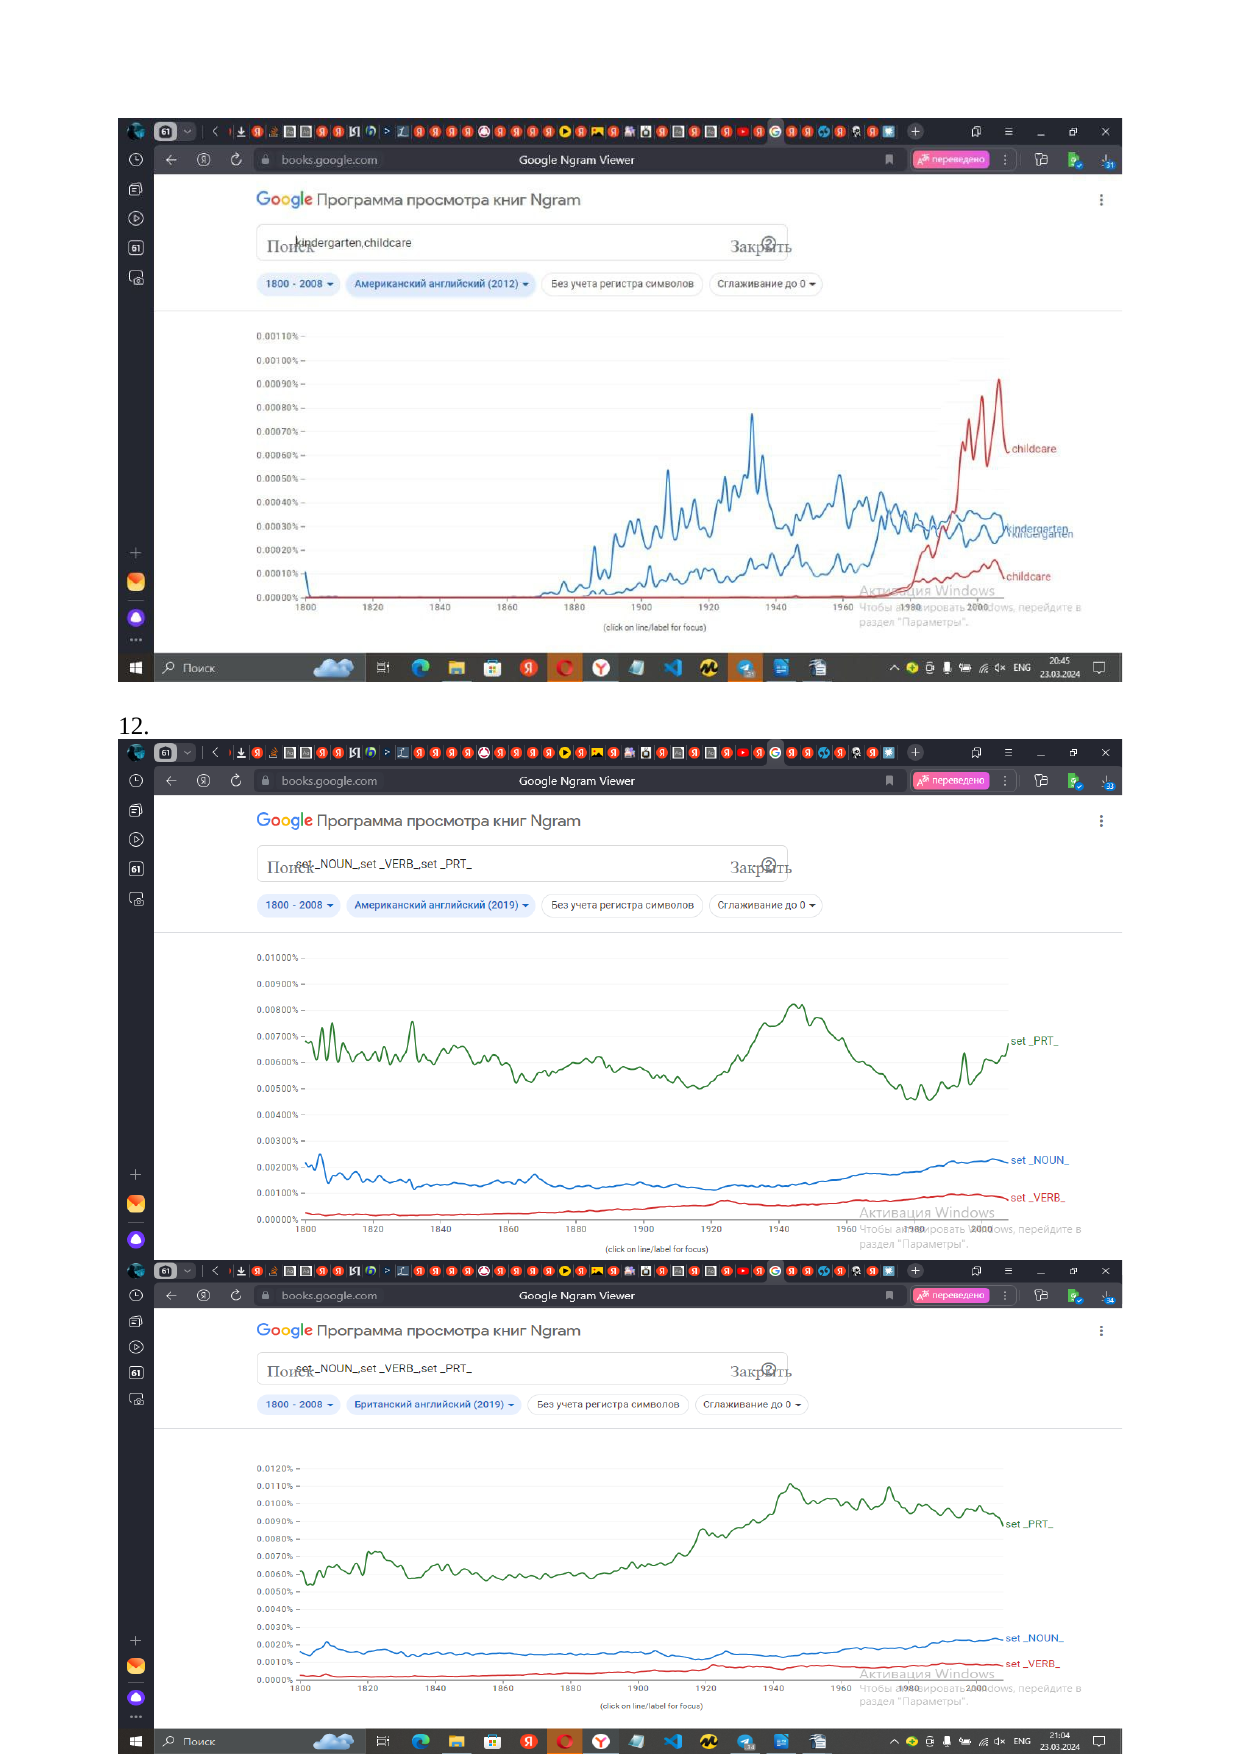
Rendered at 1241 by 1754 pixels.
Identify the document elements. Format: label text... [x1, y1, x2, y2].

picture [118, 118, 1123, 682]
picture [118, 739, 1123, 1754]
text 12. [118, 711, 1122, 739]
